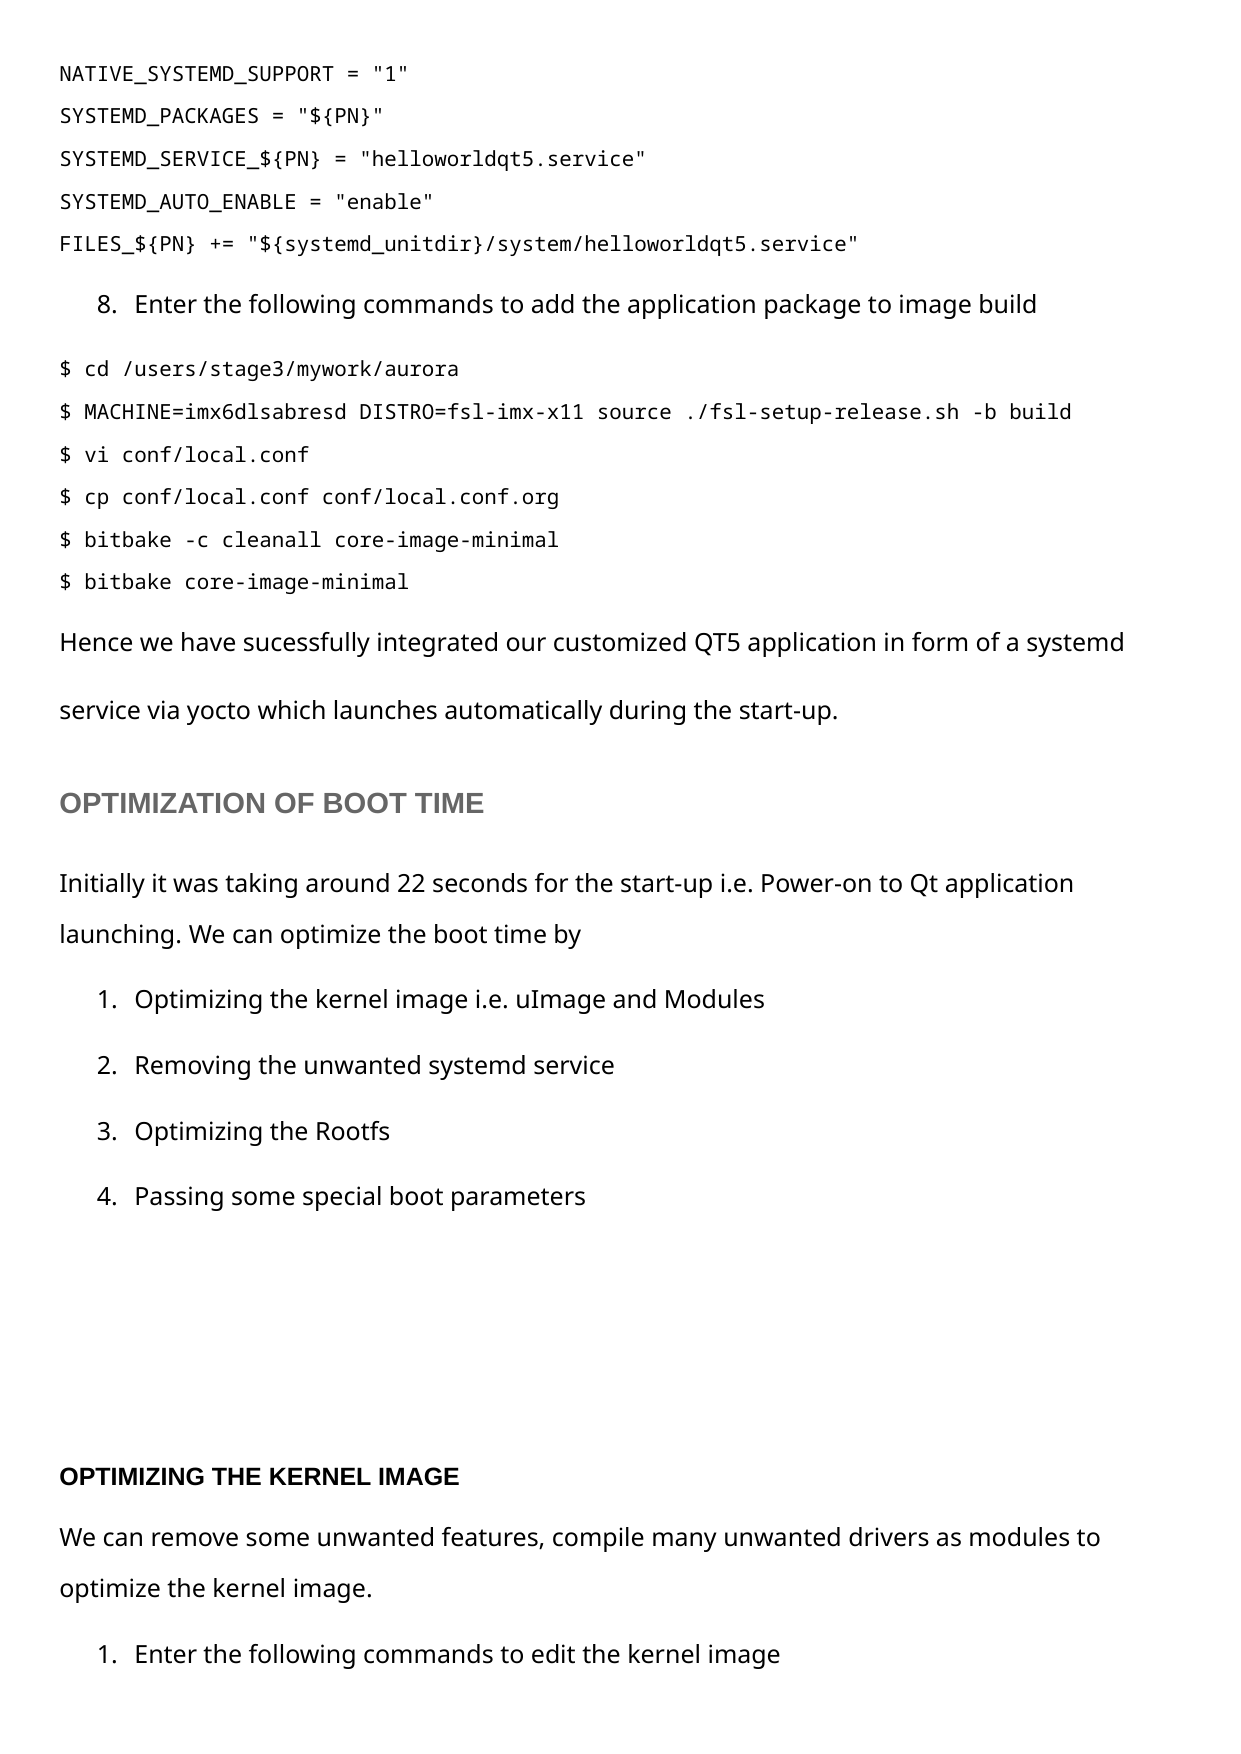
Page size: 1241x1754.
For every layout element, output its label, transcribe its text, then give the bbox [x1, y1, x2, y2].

text $ MACHINE=imx6dlsabresd DISTRO=fsl-imx-x11 source ./fsl-setup-release.sh -b build [59, 397, 1181, 426]
list Removing the unwanted systemd service [97, 1047, 1181, 1082]
subtitle OPTIMIZATION OF BOOT TIME [59, 786, 1181, 819]
list Enter the following commands to add the application package to image build [97, 286, 1181, 320]
text $ cd /users/stage3/mywork/aurora [59, 354, 1181, 383]
text $ cp conf/local.conf conf/local.conf.org [59, 482, 1181, 511]
text Hence we have sucessfully integrated our customized QT5 application in form of a systemd service via yocto which launches automatically during the start-up. [59, 624, 1181, 727]
text SYSTEMD_PACKAGES = "${PN}" [59, 102, 1181, 130]
text $ bitbake -c cleanall core-image-minimal [59, 525, 1181, 553]
text $ bitbake core-image-minimal [59, 567, 1181, 596]
text FILES_${PN} += "${systemd_unitdir}/system/helloworldqt5.service" [59, 229, 1181, 258]
text Initially it was taking around 22 seconds for the start-up i.e. Power-on to Qt application launching. We can optimize the boot time by [59, 865, 1181, 950]
list Passing some special boot parameters [97, 1179, 1181, 1213]
text SYSTEMD_AUTO_ENABLE = "enable" [59, 187, 1181, 215]
subtitle OPTIMIZING THE KERNEL IMAGE [59, 1462, 1181, 1491]
list Optimizing the Rootfs [97, 1113, 1181, 1147]
list Enter the following commands to edit the kernel image [97, 1636, 1181, 1670]
text NATIVE_SYSTEMD_SUPPORT = "1" [59, 59, 1181, 87]
text We can remove some unwanted features, compile many unwanted drivers as modules to optimize the kernel image. [59, 1519, 1181, 1605]
list Optimizing the kernel image i.e. uImage and Modules [97, 982, 1181, 1016]
text $ vi conf/local.conf [59, 440, 1181, 468]
text SYSTEMD_SERVICE_${PN} = "helloworldqt5.service" [59, 144, 1181, 173]
